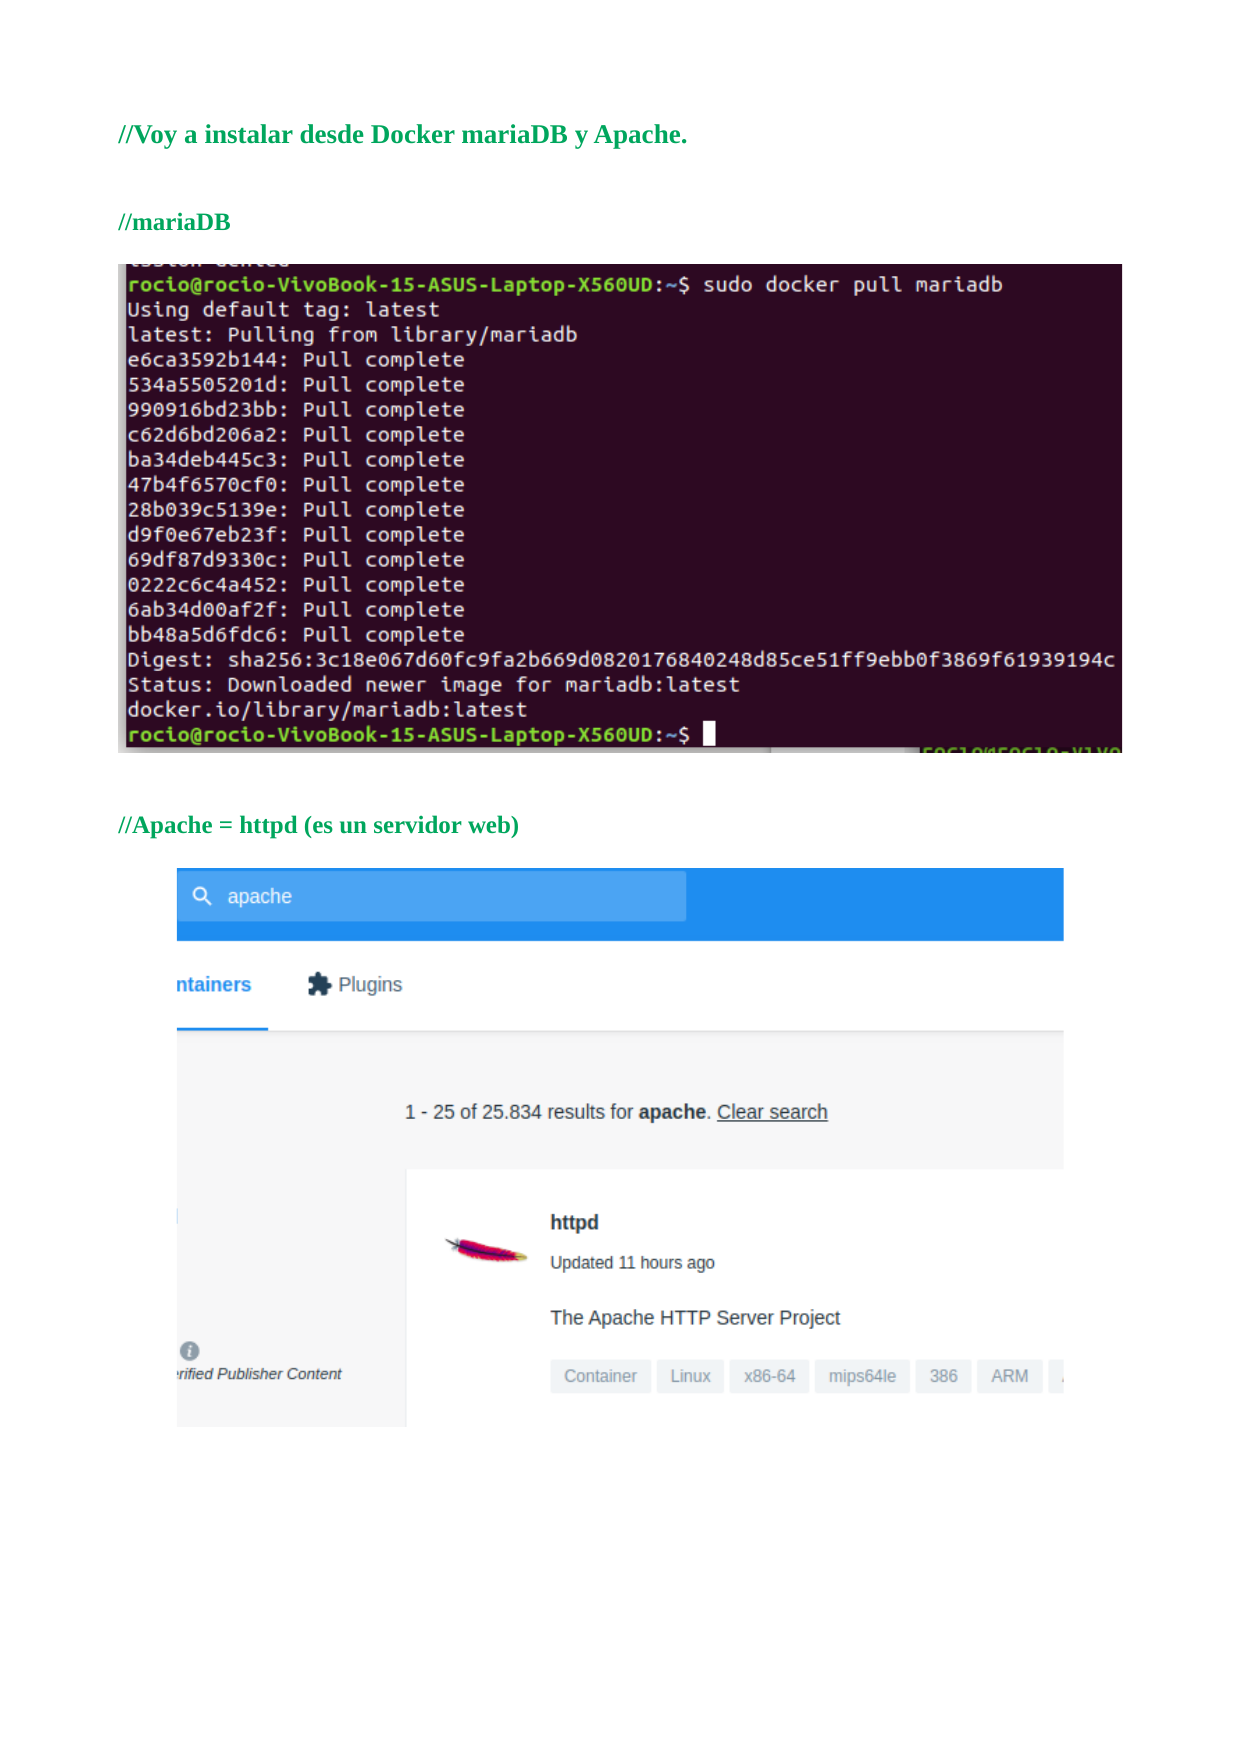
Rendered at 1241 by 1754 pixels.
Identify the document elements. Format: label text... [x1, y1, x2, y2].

picture [176, 868, 1064, 1427]
picture [118, 264, 1123, 753]
text //Apache = httpd (es un servidor web) [118, 811, 1122, 839]
text //mariaDB [118, 207, 1122, 236]
text //Voy a instalar desde Docker mariaDB y Apache. [118, 118, 1122, 149]
